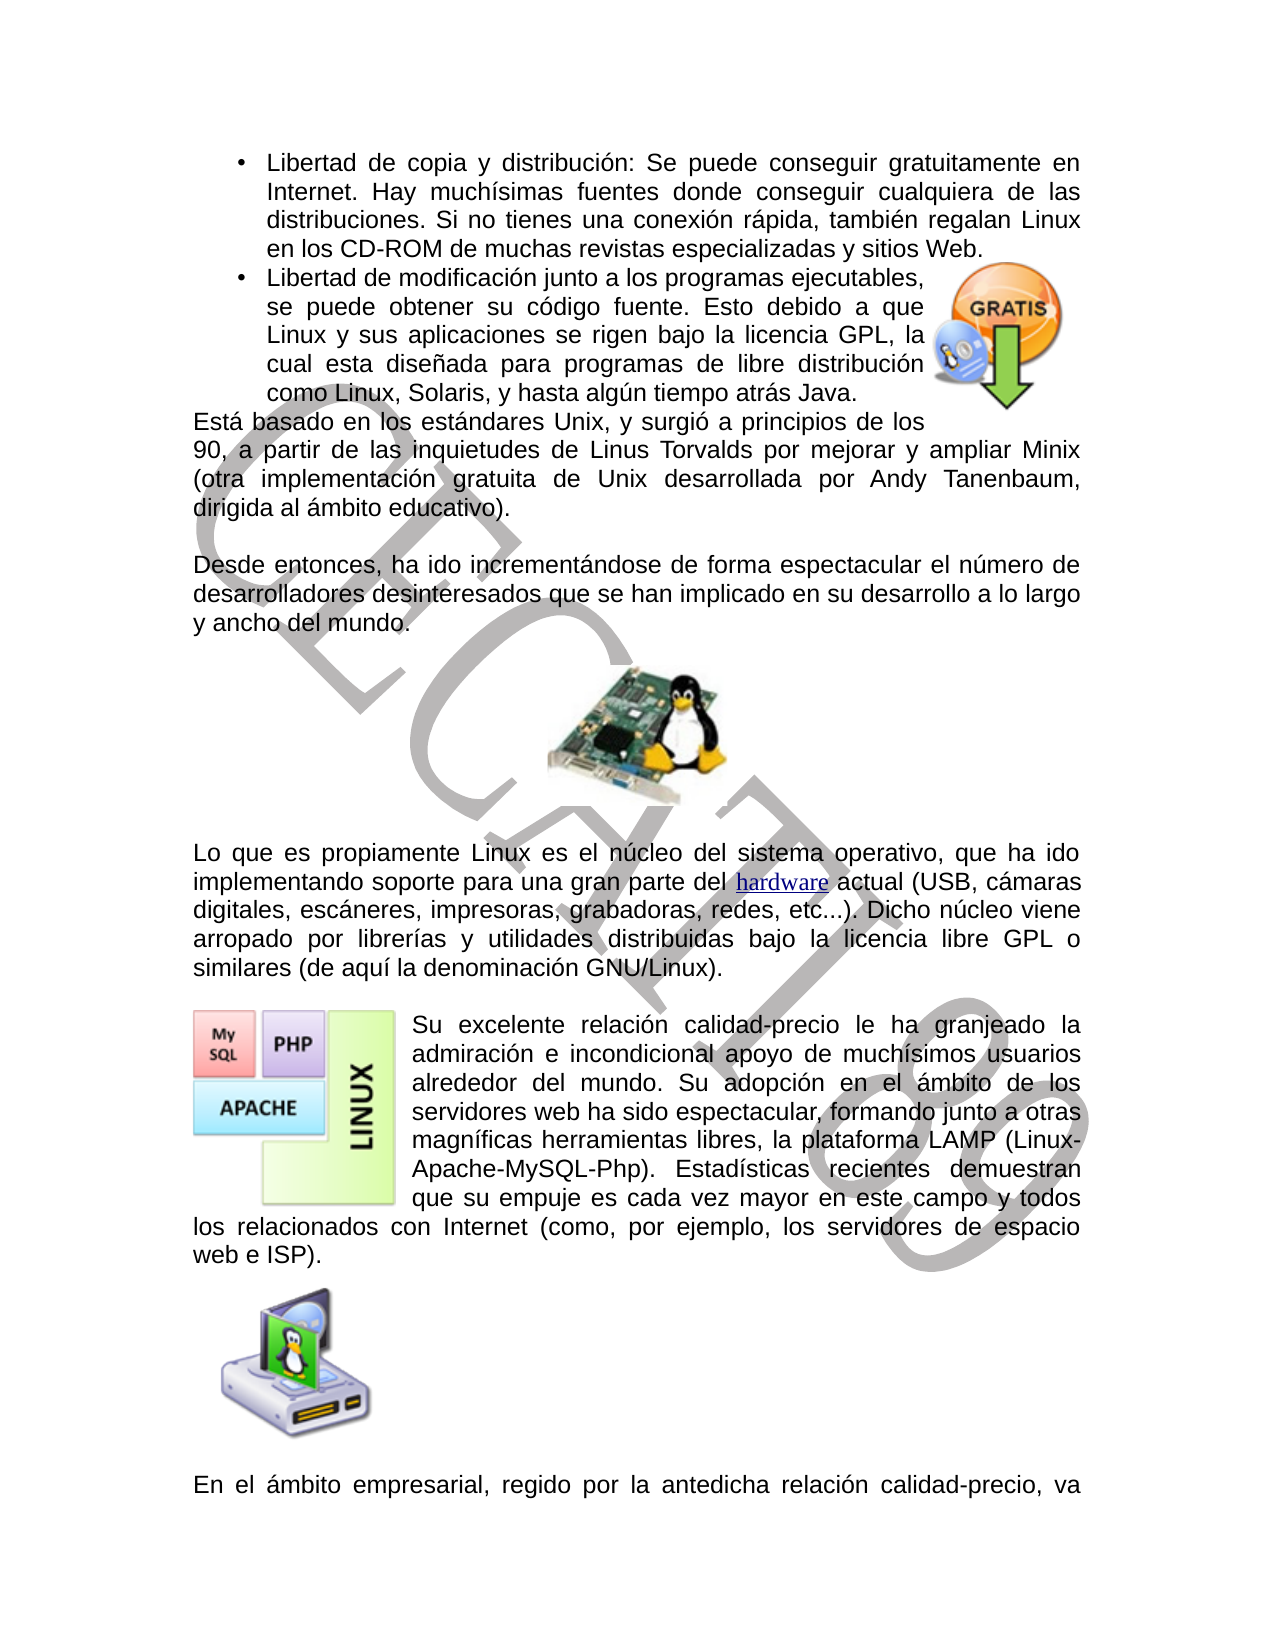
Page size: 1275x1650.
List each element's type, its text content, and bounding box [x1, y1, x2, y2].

text En el ámbito empresarial, regido por la antedicha relación calidad-precio, va [193, 1470, 1082, 1499]
text vi /var/www/html/info.php [276, 550, 434, 637]
text phpinfo(); [692, 1010, 789, 1090]
text phpinfo(); [878, 1080, 1082, 1269]
text <?php [785, 880, 904, 982]
picture [547, 665, 728, 806]
text Su excelente relación calidad-precio le ha granjeado la admiración e incondicional apoyo de muchísimos usuarios alrededor del mundo. Su adopción en el ámbito de los servidores web ha sido espectacular, formando junto a otras magníficas herramientas libres, la plataforma LAMP (Linux-Apache-MySQL-Php). Estadísticas recientes demuestran que su empuje es cada vez mayor en este campo y todos los relacionados con Internet (como, por ejemplo, los servidores de espacio web e ISP). [193, 1010, 1082, 1269]
list Libertad de modificación junto a los programas ejecutables, se puede obtener su código fuente. Esto debido a que Linux y sus aplicaciones se rigen bajo la licencia GPL, la cual esta diseñada para programas de libre distribución como Linux, Solaris, y hasta algún tiempo atrás Java. [237, 263, 926, 407]
text <?php [555, 838, 655, 957]
list Libertad de copia y distribución: Se puede conseguir gratuitamente en Internet. Hay muchísimas fuentes donde conseguir cualquiera de las distribuciones. Si no tienes una conexión rápida, también regalan Linux en los CD-ROM de muchas revistas especializadas y sitios Web. [237, 148, 1082, 263]
text vi /var/www/html/info.php [472, 597, 618, 637]
text <?php [483, 838, 533, 875]
text Lo que es propiamente Linux es el núcleo del sistema operativo, que ha ido implementando soporte para una gran parte del hardware actual (USB, cámaras digitales, escáneres, impresoras, grabadoras, redes, etc...). Dicho núcleo viene arropado por librerías y utilidades distribuidas bajo la licencia libre GPL o similares (de aquí la denominación GNU/Linux). [193, 838, 769, 982]
subtitle 5 Probando PHP5 / Obtener detalles acerca de la instalacion de PHP5. [279, 383, 391, 407]
text La ubicación por defecto del website es /var/www/html, donde crearemos un pequeño archivo PHP (info.php) en el momento de ser solicitado por el navegador mostrara los detalles de configuracion y valores de PHP. [196, 407, 324, 522]
text vi /var/www/html/info.php [199, 550, 299, 608]
text Está basado en los estándares Unix, y surgió a principios de los 90, a partir de las inquietudes de Linus Torvalds por mejorar y ampliar Minix (otra implementación gratuita de Unix desarrollada por Andy Tanenbaum, dirigida al ámbito educativo). [193, 407, 277, 522]
text Su excelente relación calidad-precio le ha granjeado la admiración e incondicional apoyo de muchísimos usuarios alrededor del mundo. Su adopción en el ámbito de los servidores web ha sido espectacular, formando junto a otras magníficas herramientas libres, la plataforma LAMP (Linux-Apache-MySQL-Php). Estadísticas recientes demuestran que su empuje es cada vez mayor en este campo y todos los relacionados con Internet (como, por ejemplo, los servidores de espacio web e ISP). [953, 1149, 1082, 1269]
text vi /var/www/html/info.php [476, 550, 515, 583]
picture [192, 1010, 396, 1208]
text <?php [612, 957, 619, 973]
text La ubicación por defecto del website es /var/www/html, donde crearemos un pequeño archivo PHP (info.php) en el momento de ser solicitado por el navegador mostrara los detalles de configuracion y valores de PHP. [406, 460, 502, 522]
text Desde entonces, ha ido incrementándose de forma espectacular el número de desarrolladores desinteresados que se han implicado en su desarrollo a lo largo y ancho del mundo. [324, 550, 1082, 637]
text phpinfo(); [807, 1010, 1009, 1199]
text Desde entonces, ha ido incrementándose de forma espectacular el número de desarrolladores desinteresados que se han implicado en su desarrollo a lo largo y ancho del mundo. [193, 550, 377, 637]
text Está basado en los estándares Unix, y surgió a principios de los 90, a partir de las inquietudes de Linus Torvalds por mejorar y ampliar Minix (otra implementación gratuita de Unix desarrollada por Andy Tanenbaum, dirigida al ámbito educativo). [217, 407, 1082, 522]
text Lo que es propiamente Linux es el núcleo del sistema operativo, que ha ido implementando soporte para una gran parte del hardware actual (USB, cámaras digitales, escáneres, impresoras, grabadoras, redes, etc...). Dicho núcleo viene arropado por librerías y utilidades distribuidas bajo la licencia libre GPL o similares (de aquí la denominación GNU/Linux). [660, 838, 1082, 982]
picture [926, 262, 1083, 419]
picture [218, 1285, 375, 1442]
text <?php [621, 838, 851, 982]
